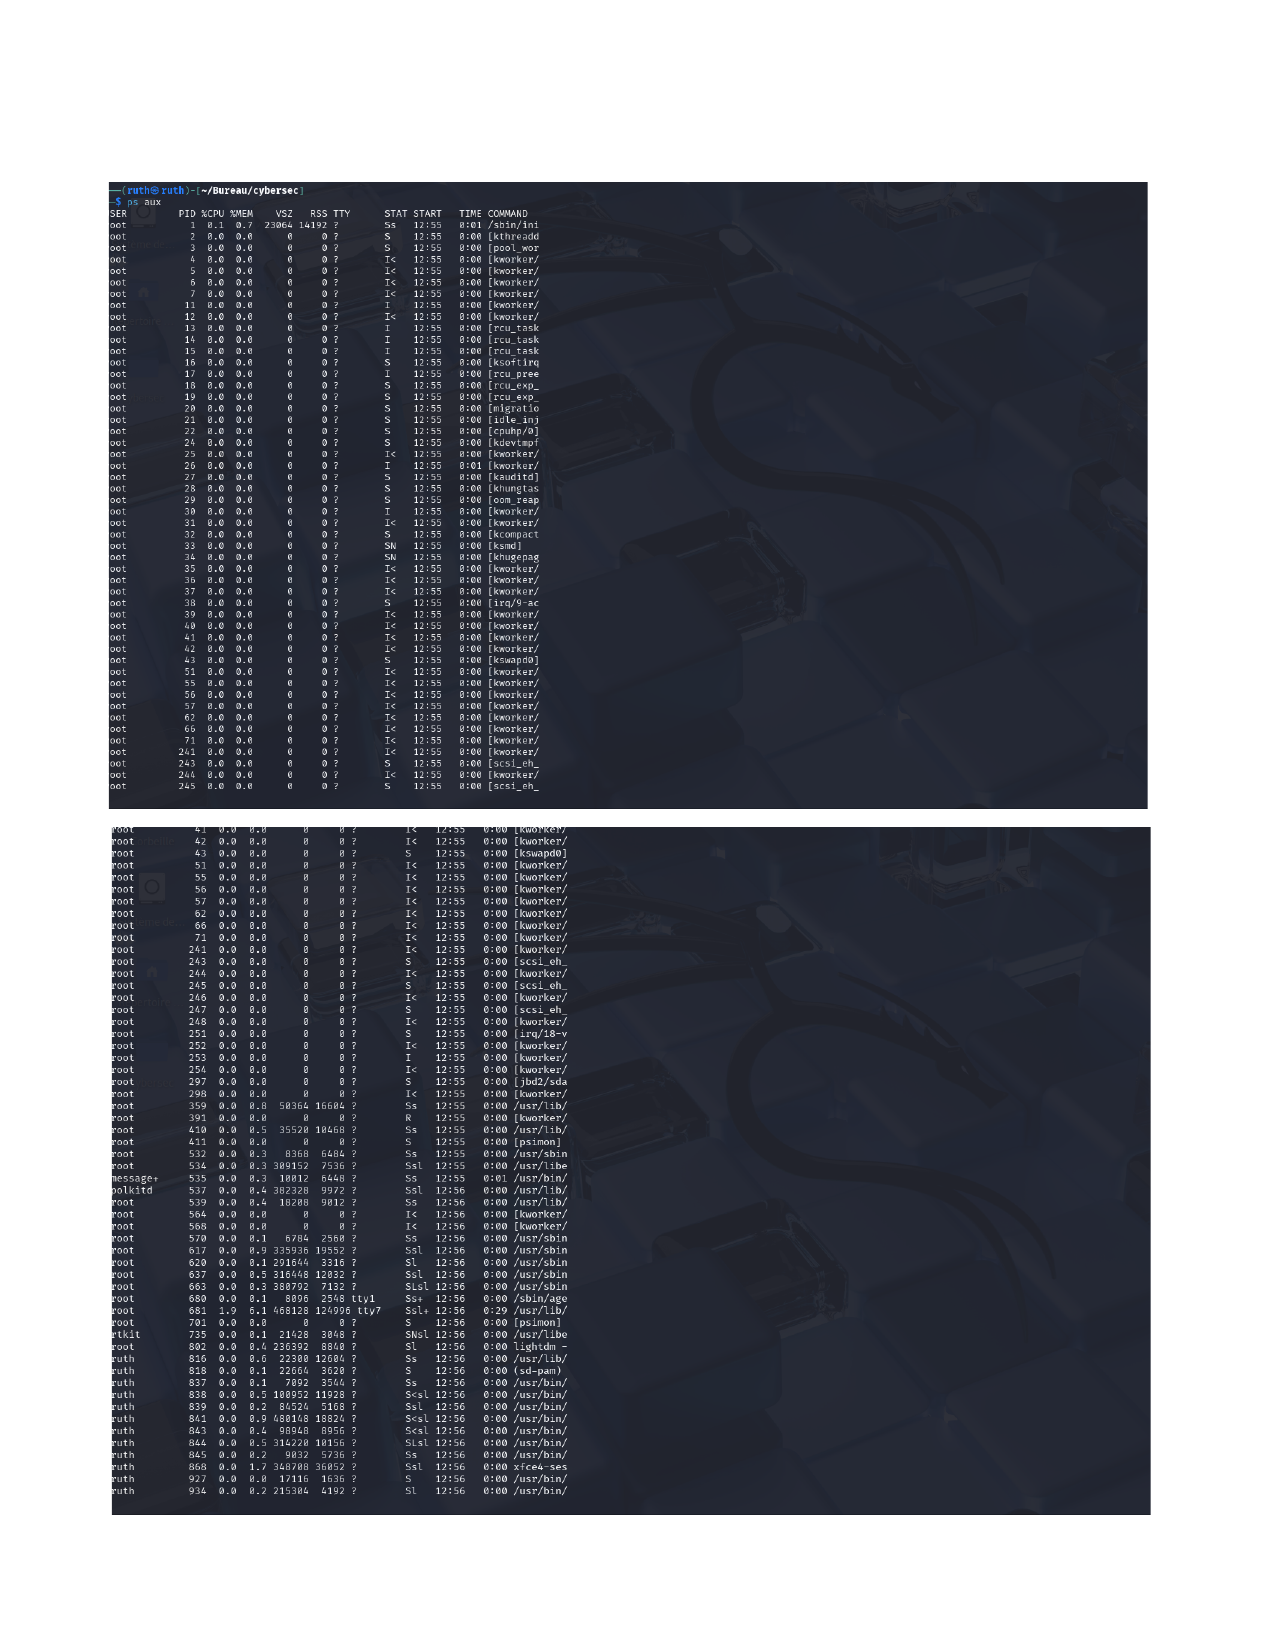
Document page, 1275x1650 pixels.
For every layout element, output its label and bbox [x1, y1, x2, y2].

picture [111, 827, 1151, 1515]
picture [108, 182, 1148, 809]
